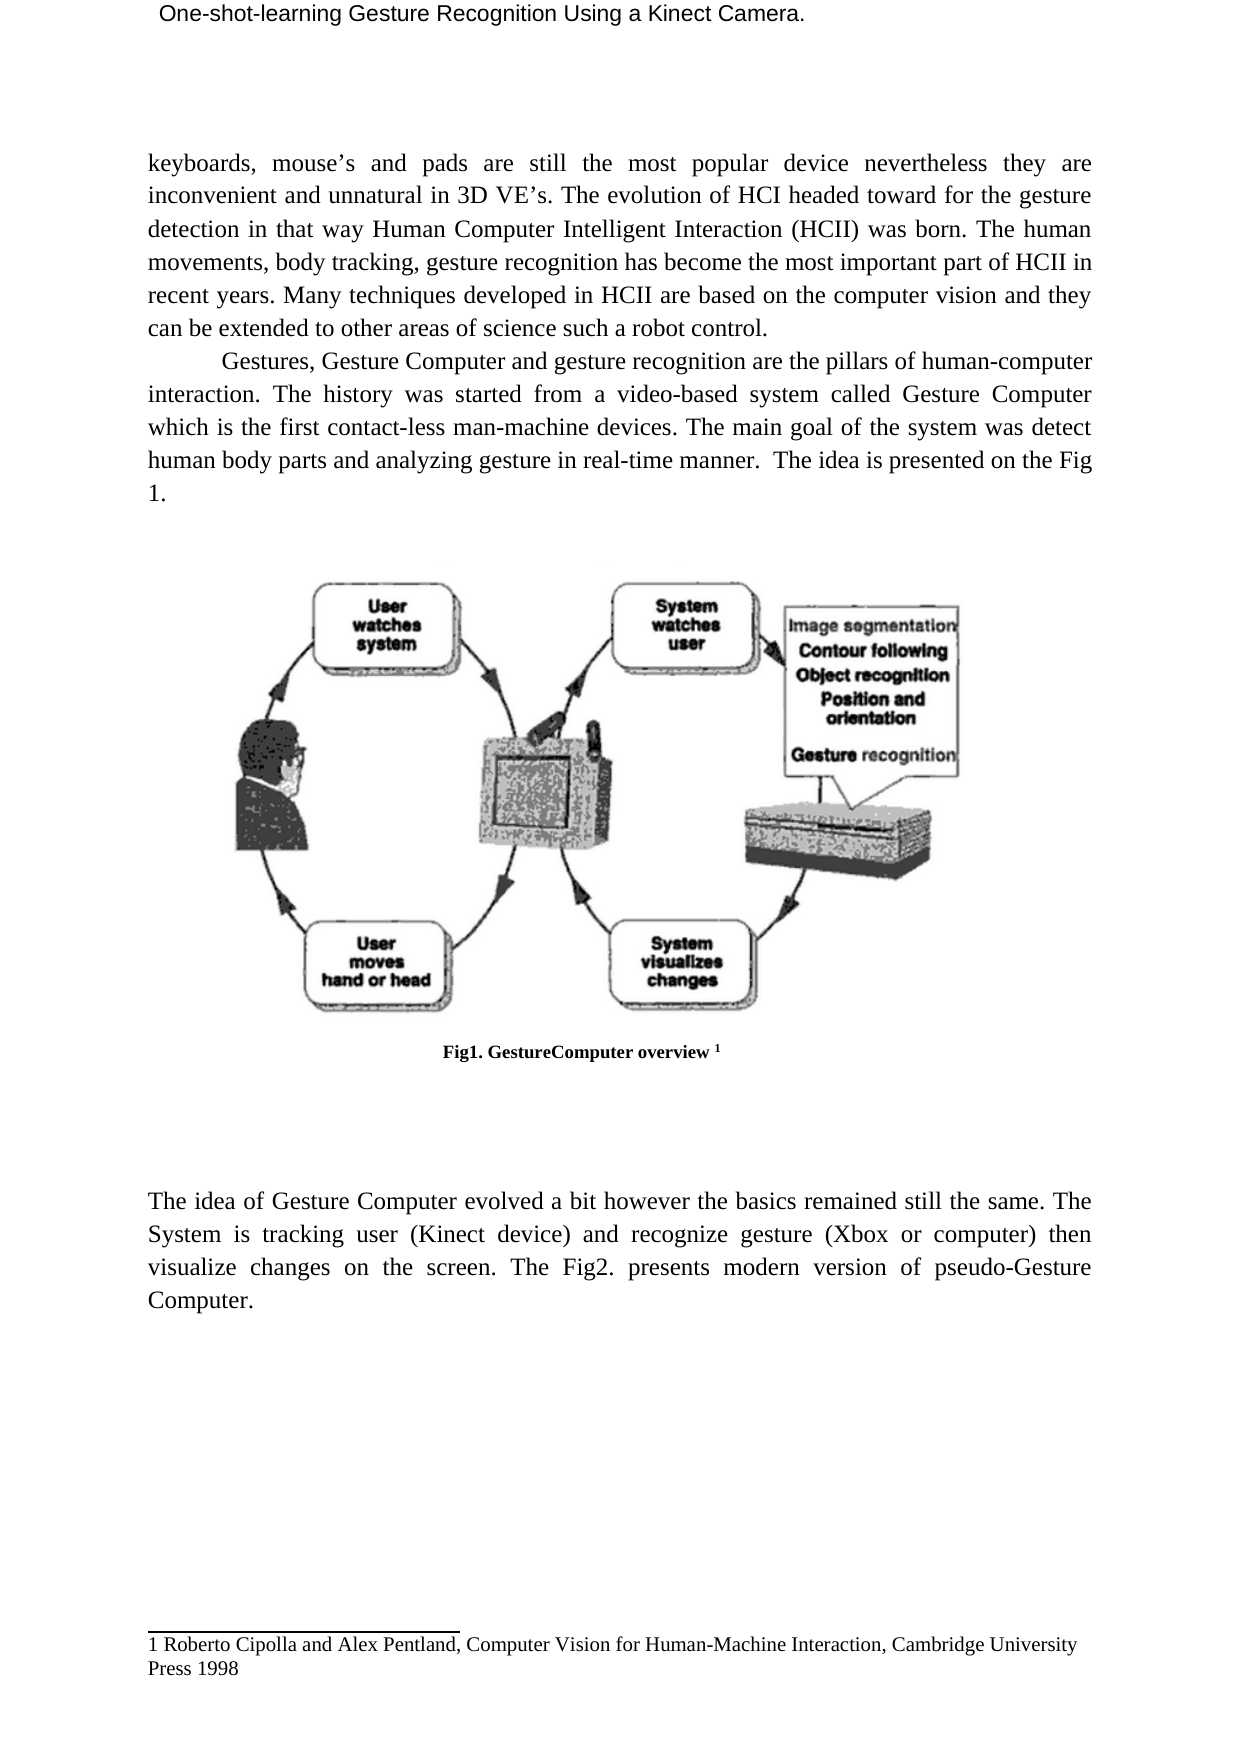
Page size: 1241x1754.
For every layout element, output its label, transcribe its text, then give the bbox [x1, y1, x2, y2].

text Roberto Cipolla and Alex Pentland, Computer Vision for Human-Machine Interaction, Cambridge University Press 1998 [148, 1632, 1093, 1680]
text The idea of Gesture Computer evolved a bit however the basics remained still the same. The System is tracking user (Kinect device) and recognize gesture (Xbox or computer) then visualize changes on the screen. The Fig2. presents modern version of pseudo-Gesture Computer. [148, 1186, 1093, 1314]
text Fig1. GestureComputer overview [221, 1041, 1093, 1063]
text keyboards, mouse’s and pads are still the most popular device nevertheless they are inconvenient and unnatural in 3D VE’s. The evolution of HCI headed toward for the gesture detection in that way Human Computer Intelligent Interaction (HCII) was born. The human movements, body tracking, gesture recognition has become the most important part of HCII in recent years. Many techniques developed in HCII are based on the computer vision and they can be extended to other areas of science such a robot control. [148, 148, 1093, 341]
text Gestures, Gesture Computer and gesture recognition are the pillars of human-computer interaction. The history was started from a video-based system called Gesture Computer which is the first contact-less man-machine devices. The main goal of the system was detect human body parts and analyzing gesture in real-time manner. The idea is presented on the Fig 1. [148, 346, 1093, 507]
